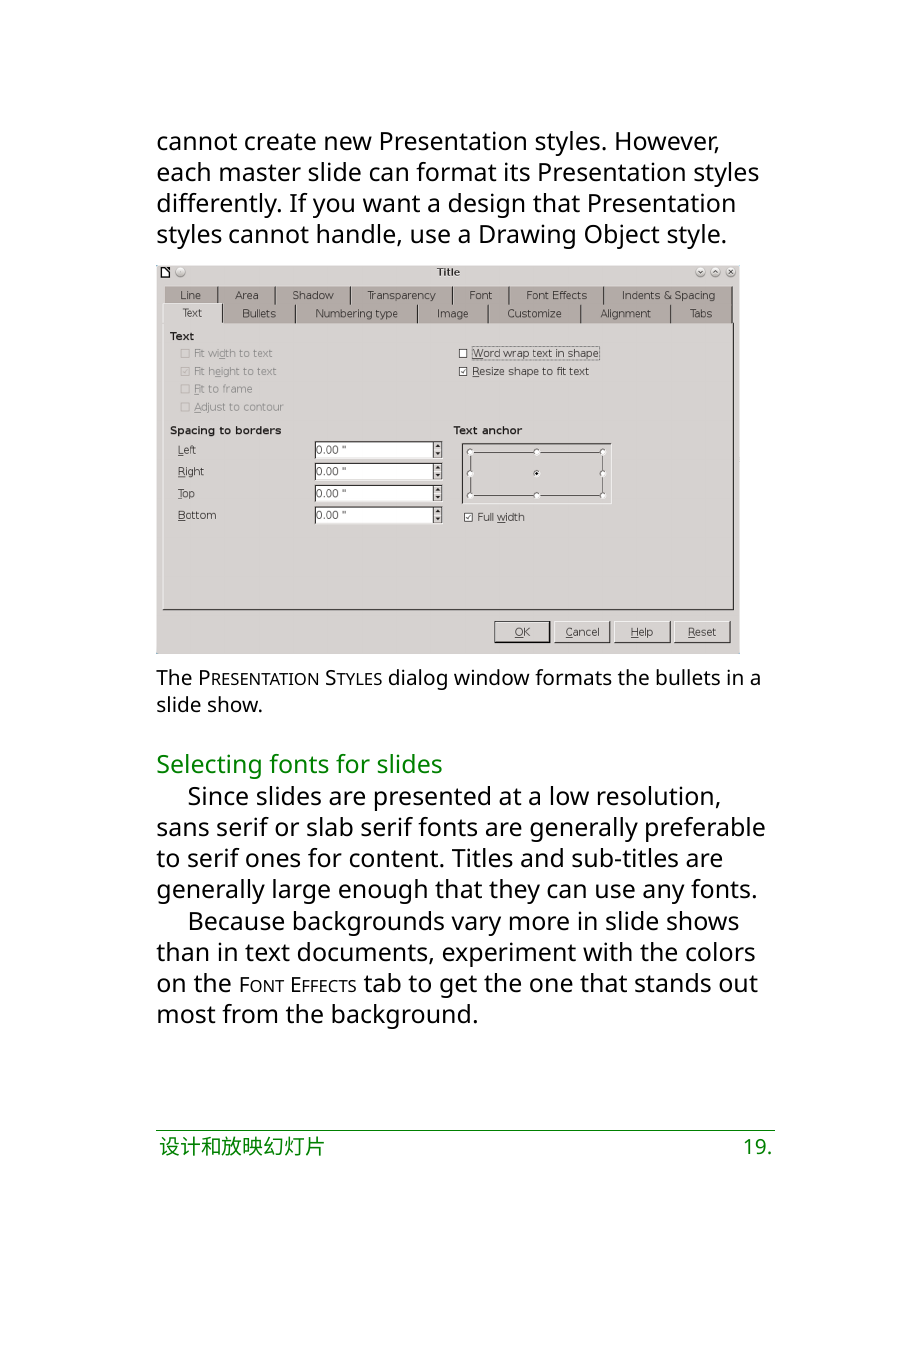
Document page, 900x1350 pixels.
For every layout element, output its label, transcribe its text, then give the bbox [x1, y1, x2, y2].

text Since slides are presented at a low resolution, sans serif or slab serif fonts are generally preferable to serif ones for content. Titles and sub-titles are generally large enough that they can use any fonts. [156, 780, 775, 905]
text Because backgrounds vary more in slide shows than in text documents, experiment with the colors on the Font Effects tab to get the one that stands out most from the background. [156, 905, 775, 1030]
table_header [740, 266, 775, 653]
subtitle Selecting fonts for slides [156, 749, 775, 780]
table_cell The Presentation Styles dialog window formats the bullets in a slide show. [156, 656, 775, 718]
text cannot create new Presentation styles. However, each master slide can format its Presentation styles differently. If you want a design that Presentation styles cannot handle, use a Drawing Object style. [156, 125, 775, 250]
picture [156, 265, 740, 654]
